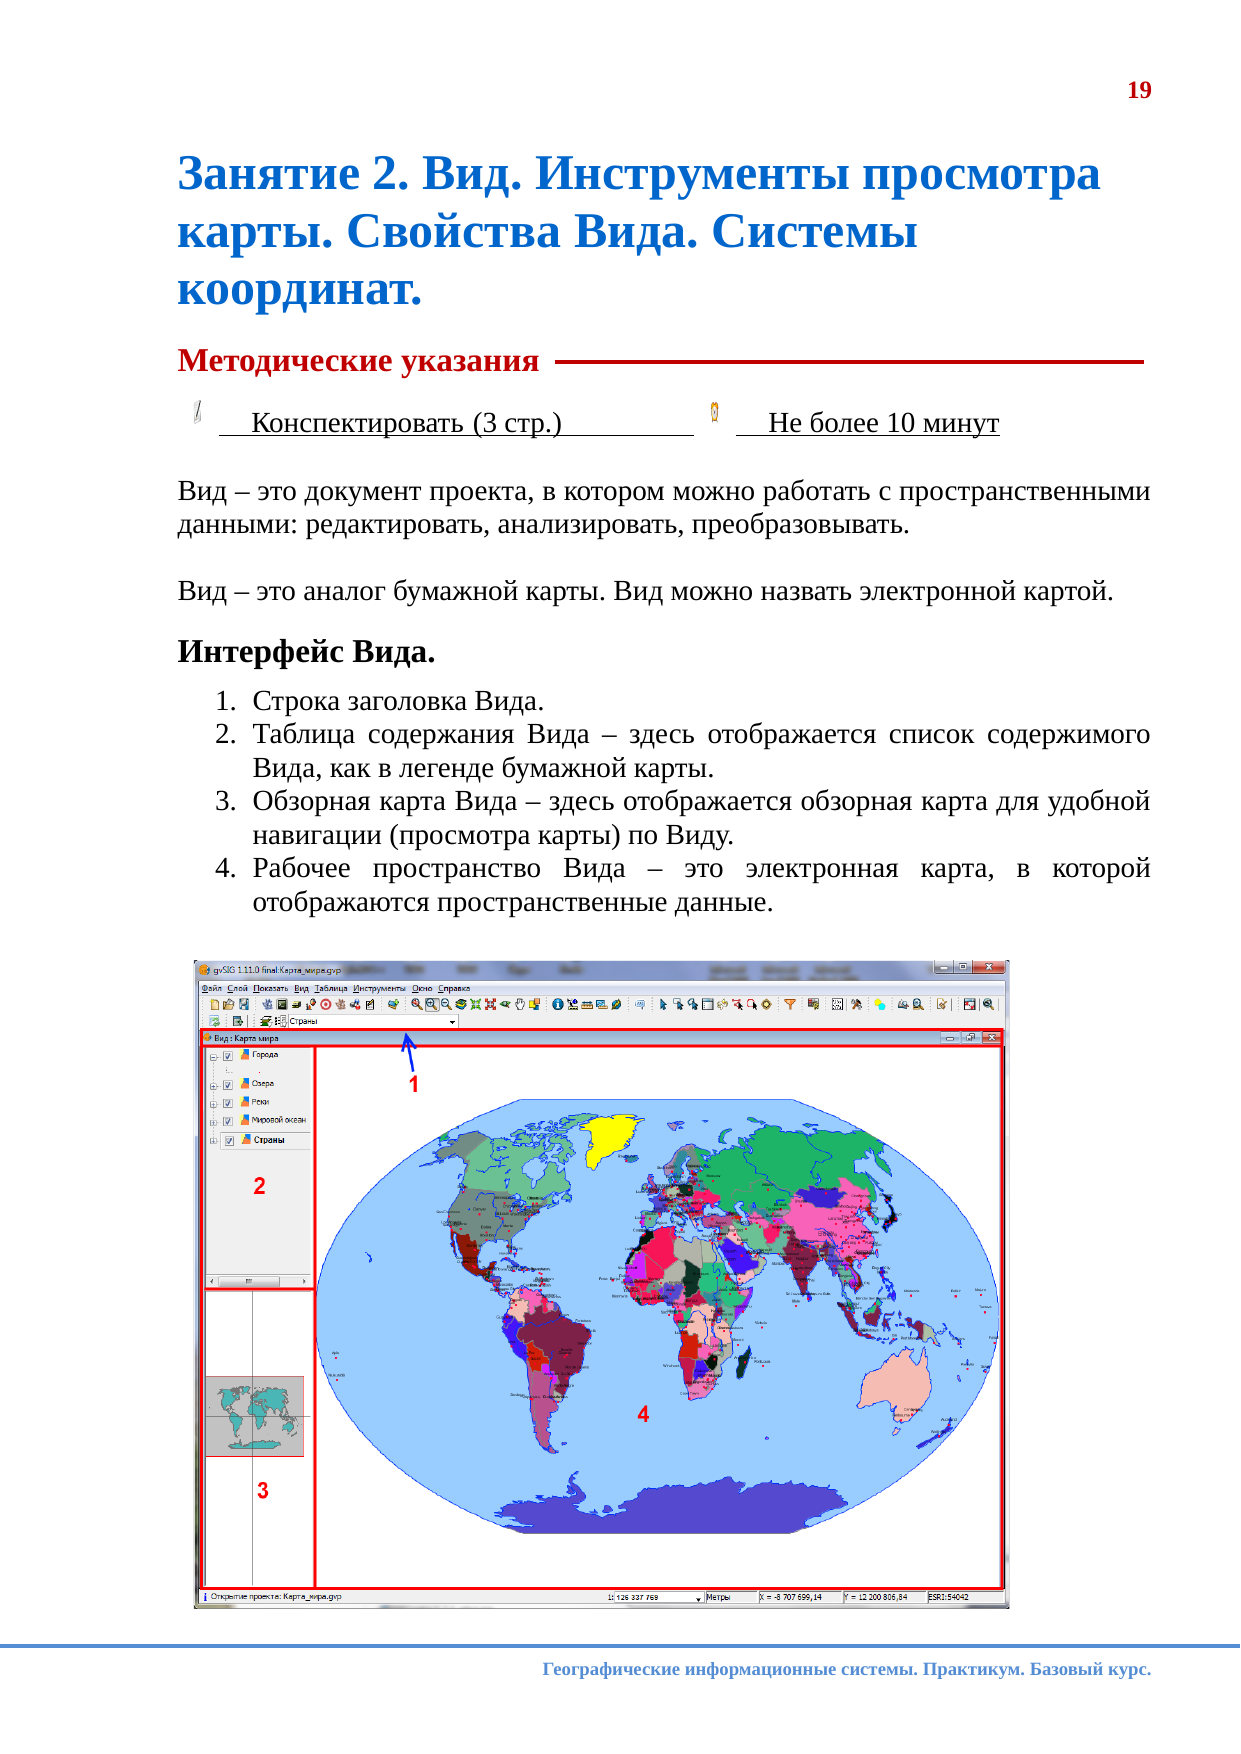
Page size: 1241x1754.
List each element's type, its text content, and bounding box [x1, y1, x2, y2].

text Интерфейс Вида. [177, 632, 1152, 670]
list Обзорная карта Вида – здесь отображается обзорная карта для удобной навигации (просмотра карты) по Виду. [215, 783, 1152, 850]
text Вид – это документ проекта, в котором можно работать с пространственными данными: редактировать, анализировать, преобразовывать. [177, 473, 1152, 540]
text Вид – это аналог бумажной карты. Вид можно назвать электронной картой. [177, 573, 1152, 607]
list Таблица содержания Вида – здесь отображается список содержимого Вида, как в легенде бумажной карты. [215, 716, 1152, 783]
list Рабочее пространство Вида – это электронная карта, в которой отображаются пространственные данные. [215, 850, 1152, 917]
list Строка заголовка Вида. [215, 683, 1152, 716]
picture [193, 400, 202, 424]
text Конспектировать (3 стр.) Не более 10 минут [177, 391, 1152, 439]
picture [710, 400, 719, 424]
subtitle Занятие 2. Вид. Инструменты просмотра карты. Свойства Вида. Системы координат. [177, 143, 1152, 316]
text Методические указания [177, 341, 1152, 379]
picture [193, 960, 1010, 1609]
